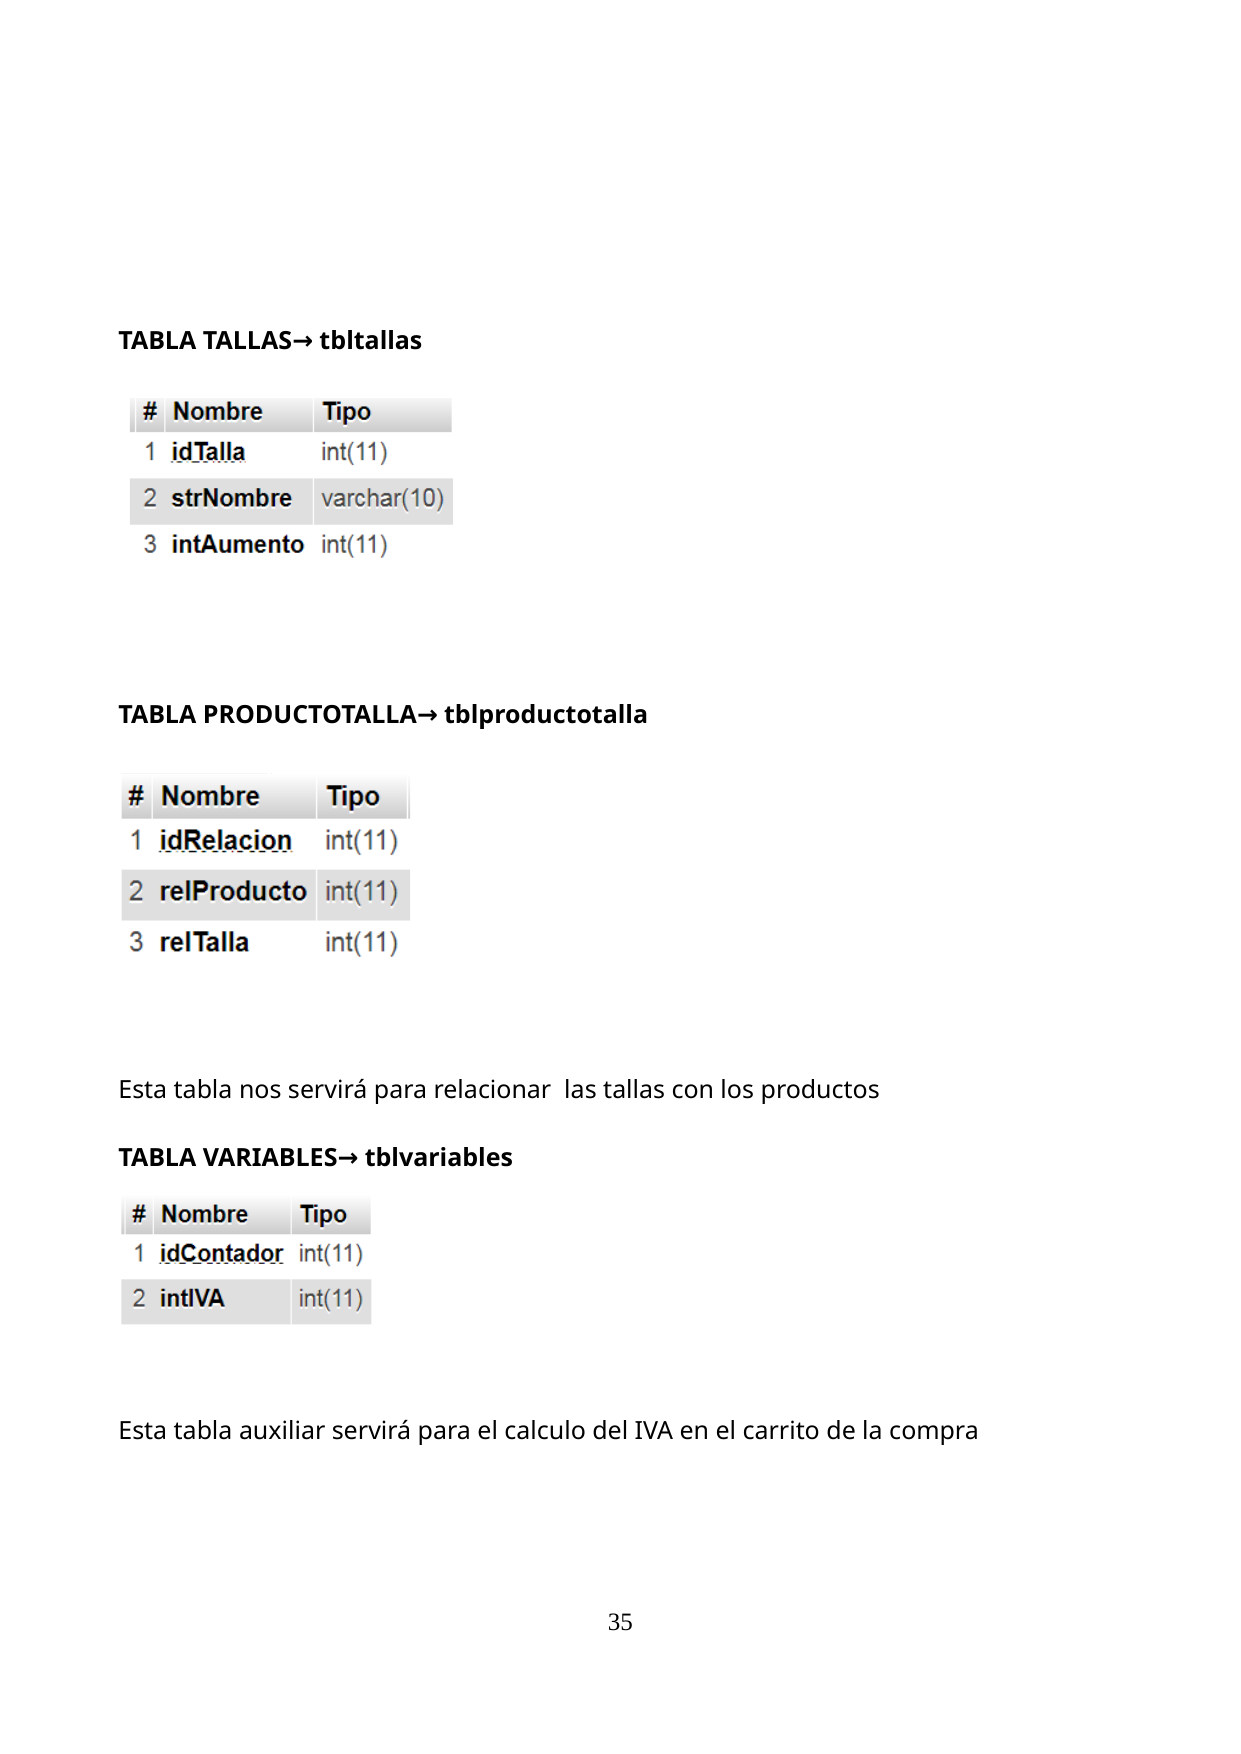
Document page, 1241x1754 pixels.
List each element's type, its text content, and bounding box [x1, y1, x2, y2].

picture [129, 398, 453, 570]
text TABLA PRODUCTOTALLA→ tblproductotalla [118, 697, 1122, 731]
text TABLA TALLAS→ tbltallas [118, 322, 1122, 357]
text TABLA VARIABLES→ tblvariables [118, 1140, 1122, 1174]
picture [121, 773, 411, 981]
text Esta tabla nos servirá para relacionar las tallas con los productos [118, 1072, 1122, 1106]
text Esta tabla auxiliar servirá para el calculo del IVA en el carrito de la compra [118, 1412, 1122, 1447]
picture [121, 1195, 372, 1328]
